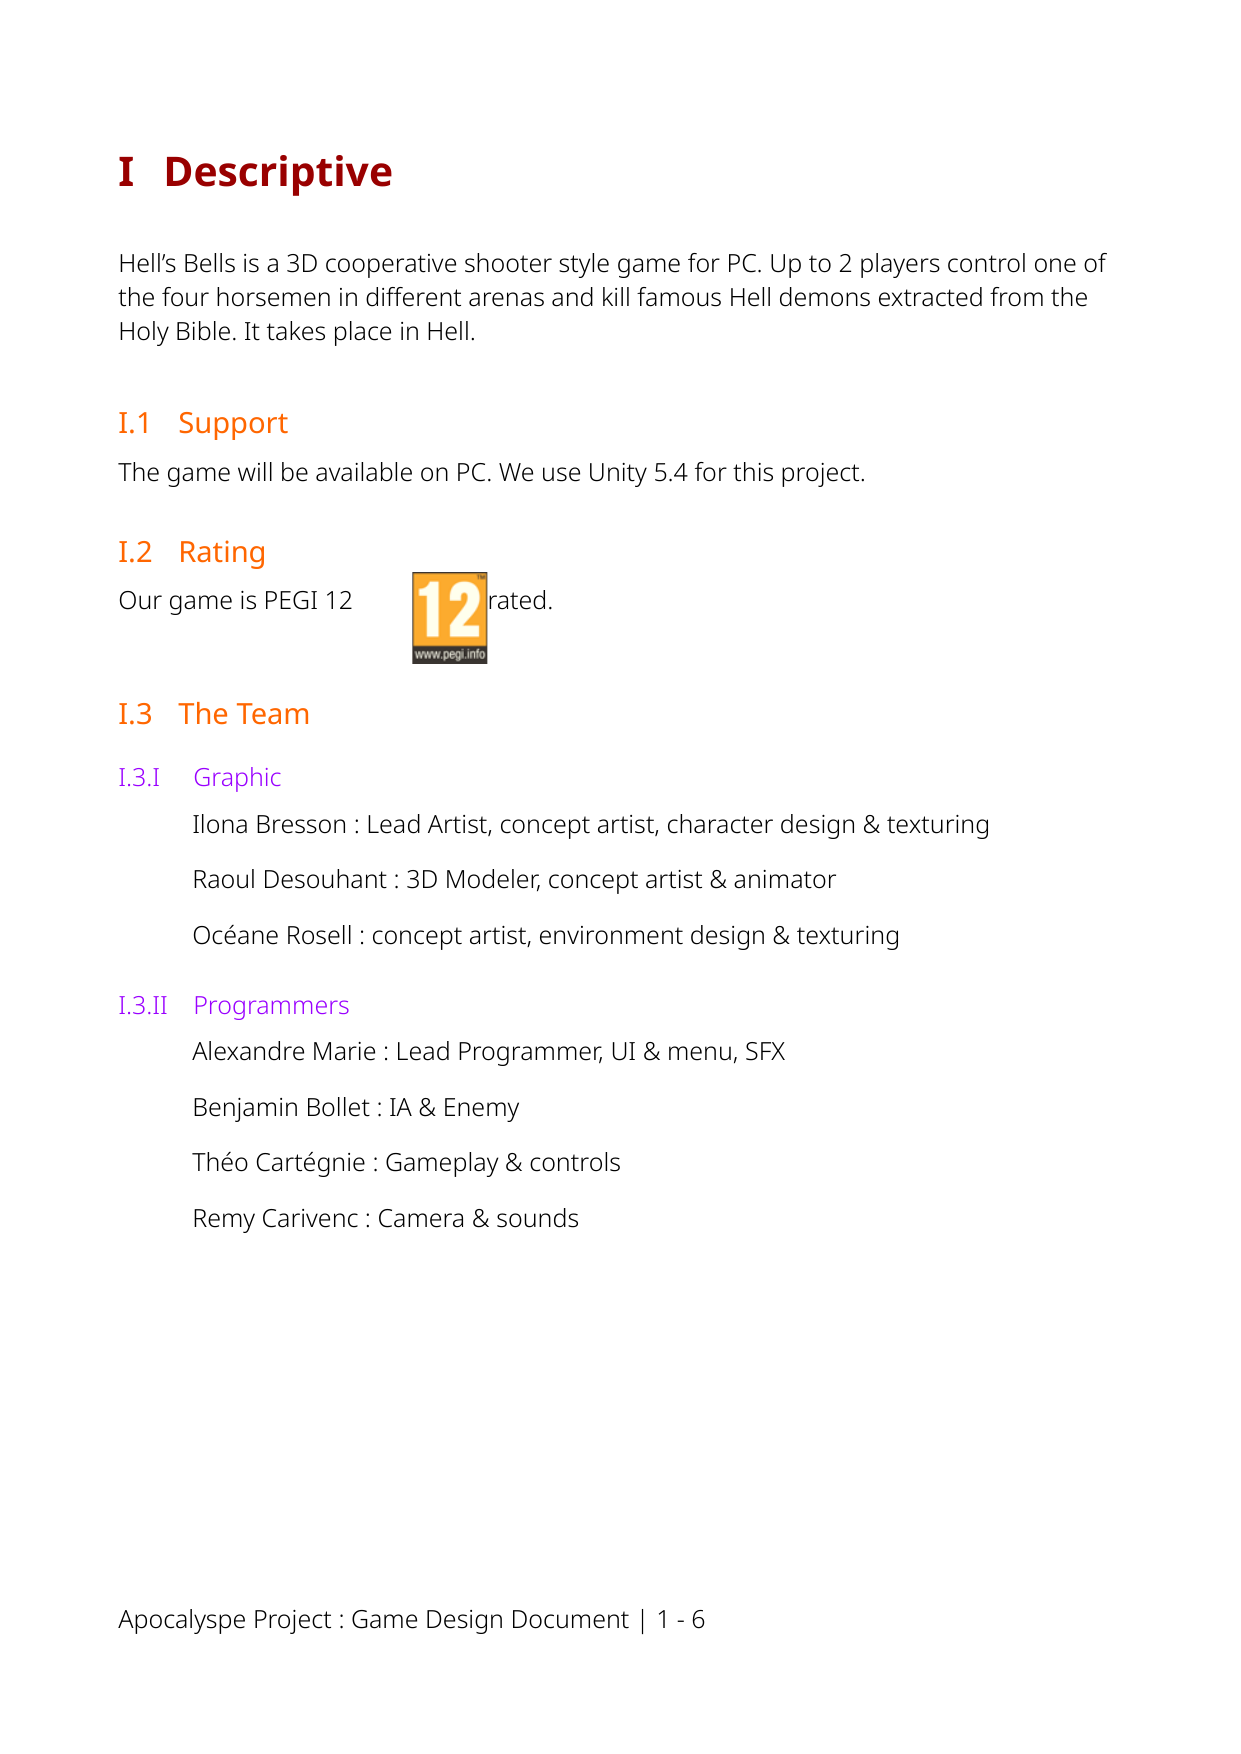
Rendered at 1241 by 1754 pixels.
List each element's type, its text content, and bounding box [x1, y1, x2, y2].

text Raoul Desouhant : 3D Modeler, concept artist & animator [118, 862, 1122, 896]
subtitle Support [118, 402, 1122, 442]
text Théo Cartégnie : Gameplay & controls [118, 1145, 1122, 1179]
text rated. [488, 583, 1122, 617]
subtitle Programmers [118, 987, 1122, 1022]
text Ilona Bresson : Lead Artist, concept artist, character design & texturing [118, 807, 1122, 841]
text Hell’s Bells is a 3D cooperative shooter style game for PC. Up to 2 players control one of the four horsemen in different arenas and kill famous Hell demons extracted from the Holy Bible. It takes place in Hell. [118, 245, 1122, 347]
text Our game is PEGI 12 [118, 583, 412, 617]
subtitle Graphic [118, 760, 1122, 794]
text Alexandre Marie : Lead Programmer, UI & menu, SFX [118, 1034, 1122, 1068]
text The game will be available on PC. We use Unity 5.4 for this project. [118, 454, 1122, 489]
picture [412, 572, 488, 664]
subtitle The Team [118, 693, 1122, 733]
text Océane Rosell : concept artist, environment design & texturing [118, 917, 1122, 952]
subtitle Rating [118, 531, 1122, 571]
text Remy Carivenc : Camera & sounds [118, 1200, 1122, 1234]
text Benjamin Bollet : IA & Enemy [118, 1089, 1122, 1123]
subtitle Descriptive [118, 143, 1122, 199]
